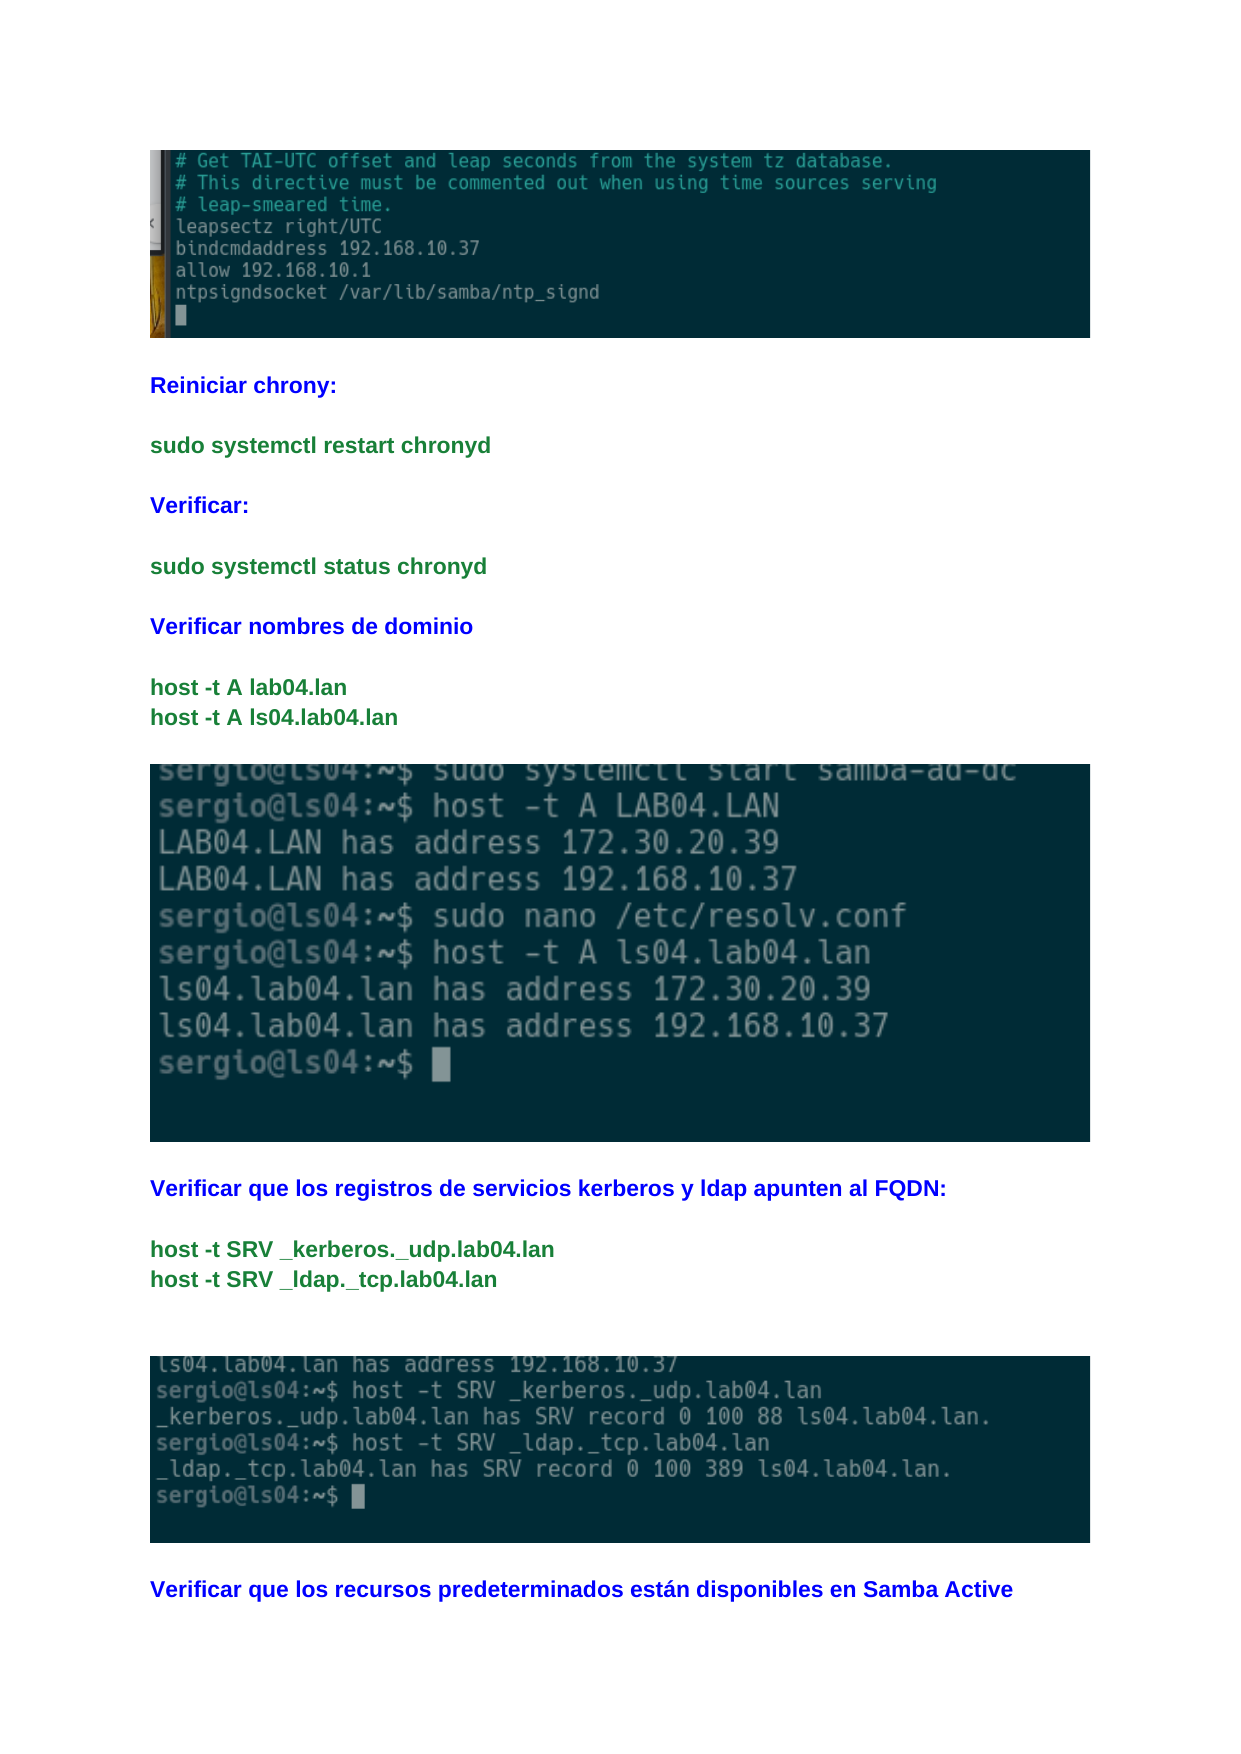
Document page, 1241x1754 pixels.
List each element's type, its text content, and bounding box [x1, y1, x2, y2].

text Verificar: [150, 492, 1090, 519]
text Verificar nombres de dominio [150, 613, 1090, 639]
text host -t A ls04.lab04.lan [150, 704, 1090, 730]
text sudo systemctl status chronyd [150, 553, 1090, 579]
text Verificar que los registros de servicios kerberos y ldap apunten al FQDN: [150, 1175, 1090, 1232]
text host -t SRV _kerberos._udp.lab04.lan [150, 1236, 1090, 1262]
text Verificar que los recursos predeterminados están disponibles en Samba Active [150, 1576, 1090, 1602]
text sudo systemctl restart chronyd [150, 432, 1090, 458]
text Reiniciar chrony: [150, 372, 1090, 398]
text host -t SRV _ldap._tcp.lab04.lan [150, 1266, 1090, 1292]
text host -t A lab04.lan [150, 674, 1090, 700]
